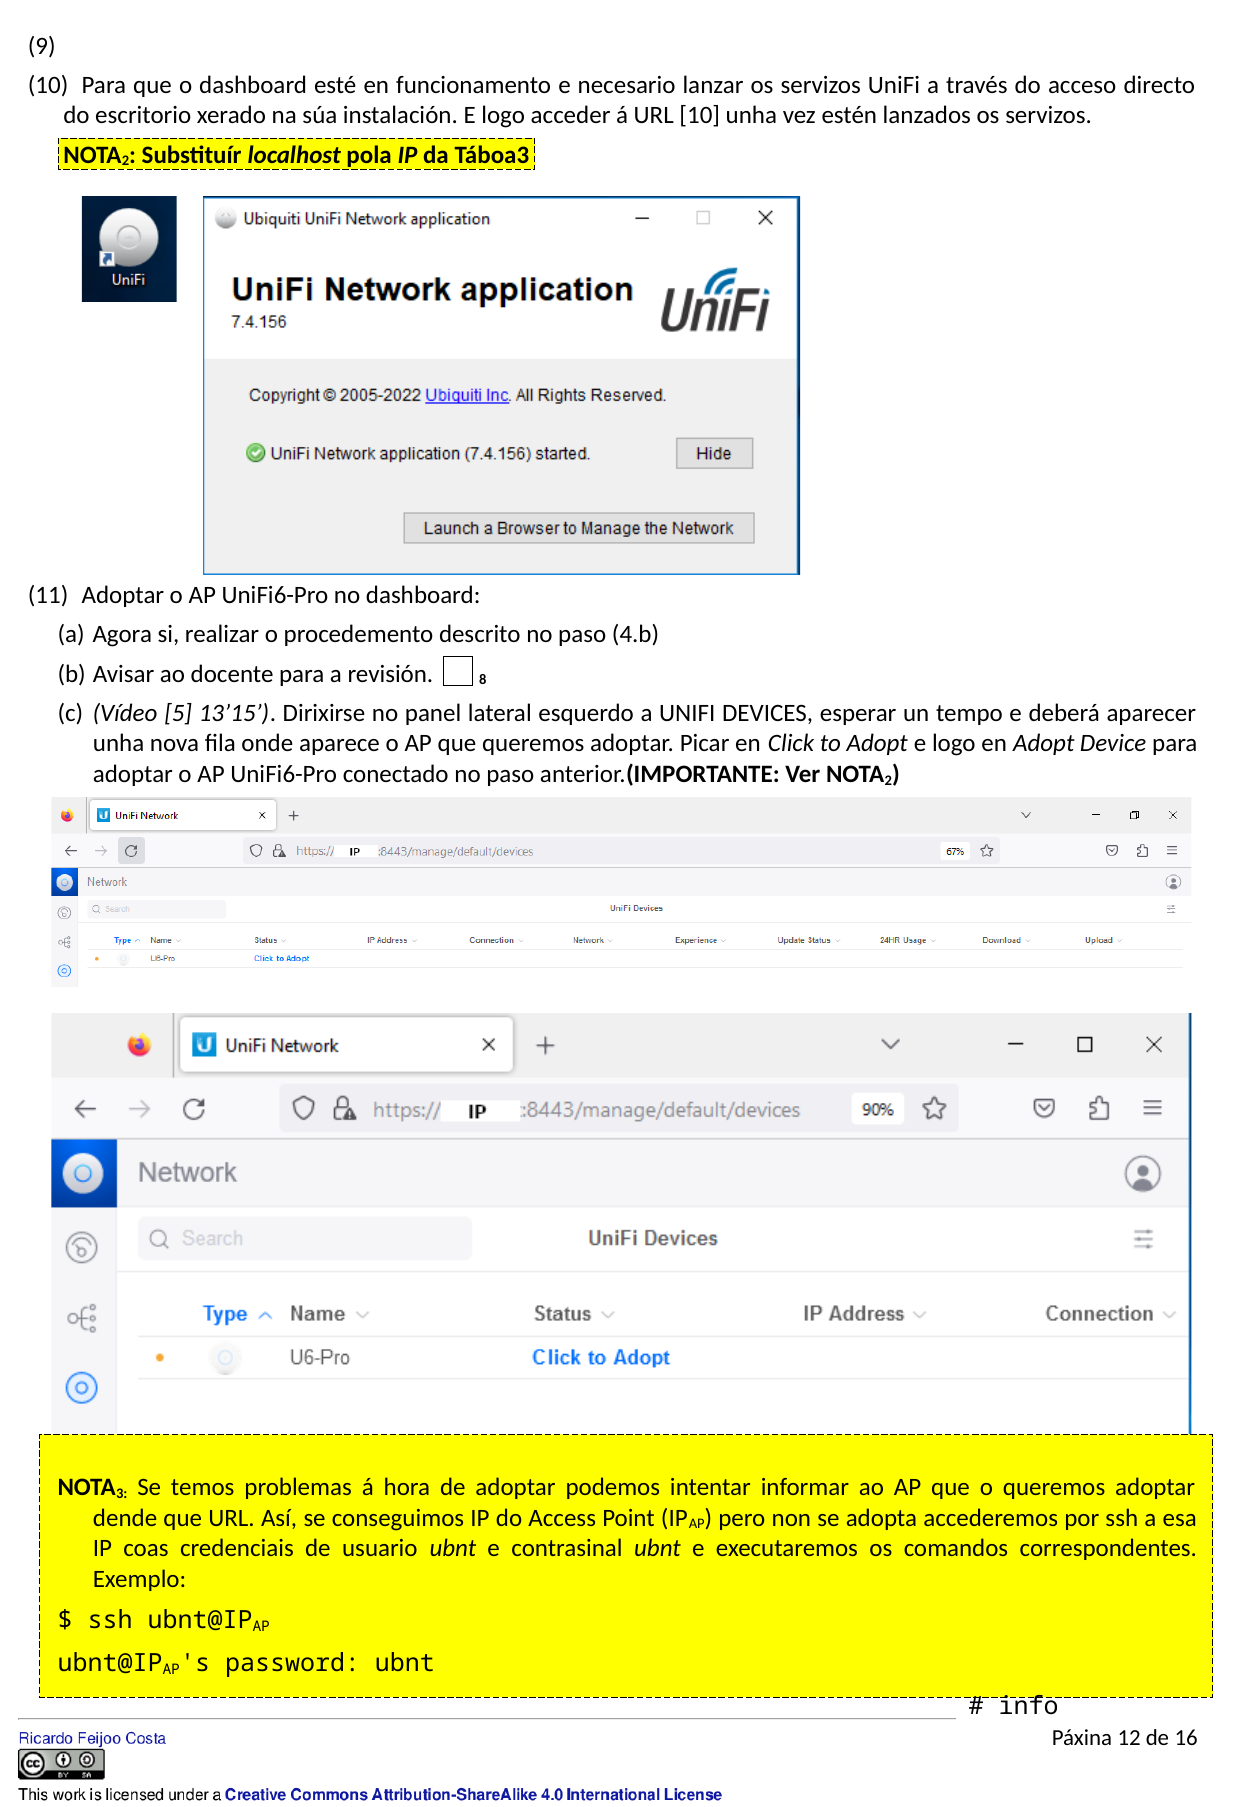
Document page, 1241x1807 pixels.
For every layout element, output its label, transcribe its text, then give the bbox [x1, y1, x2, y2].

picture [8, 1713, 957, 1805]
list (Vídeo [5] 13’15’). Dirixirse no panel lateral esquerdo a UNIFI DEVICES, esperar un tempo e deberá aparecer unha nova fila onde aparece o AP que queremos adoptar. Picar en Click to Adopt e logo en Adopt Device para adoptar o AP UniFi6-Pro conectado no paso anterior.(IMPORTANTE: Ver NOTA2) [57, 697, 1197, 789]
picture [203, 196, 801, 575]
text # info [57, 1688, 1197, 1722]
picture [81, 196, 177, 302]
list Avisar ao docente para a revisión. 8 [57, 658, 1197, 688]
list NOTA2: Substituír localhost pola IP da Táboa3 [28, 139, 1197, 169]
text ubnt@IPAP's password: ubnt [57, 1645, 1197, 1679]
list Agora si, realizar o procedemento descrito no paso (4.b) [57, 618, 1197, 649]
text $ ssh ubnt@IPAP [57, 1602, 1197, 1636]
text NOTA3: Se temos problemas á hora de adoptar podemos intentar informar ao AP que o queremos adoptar dende que URL. Así, se conseguimos IP do Access Point (IPAP) pero non se adopta accederemos por ssh a esa IP coas credenciais de usuario ubnt e contrasinal ubnt e executaremos os comandos correspondentes. Exemplo: [57, 1471, 1197, 1593]
picture [51, 797, 1192, 987]
list Para que o dashboard esté en funcionamento e necesario lanzar os servizos UniFi a través do acceso directo do escritorio xerado na súa instalación. E logo acceder á URL [10] unha vez estén lanzados os servizos. [28, 69, 1197, 130]
picture [51, 1013, 1192, 1434]
list Adoptar o AP UniFi6-Pro no dashboard: [28, 579, 1197, 610]
